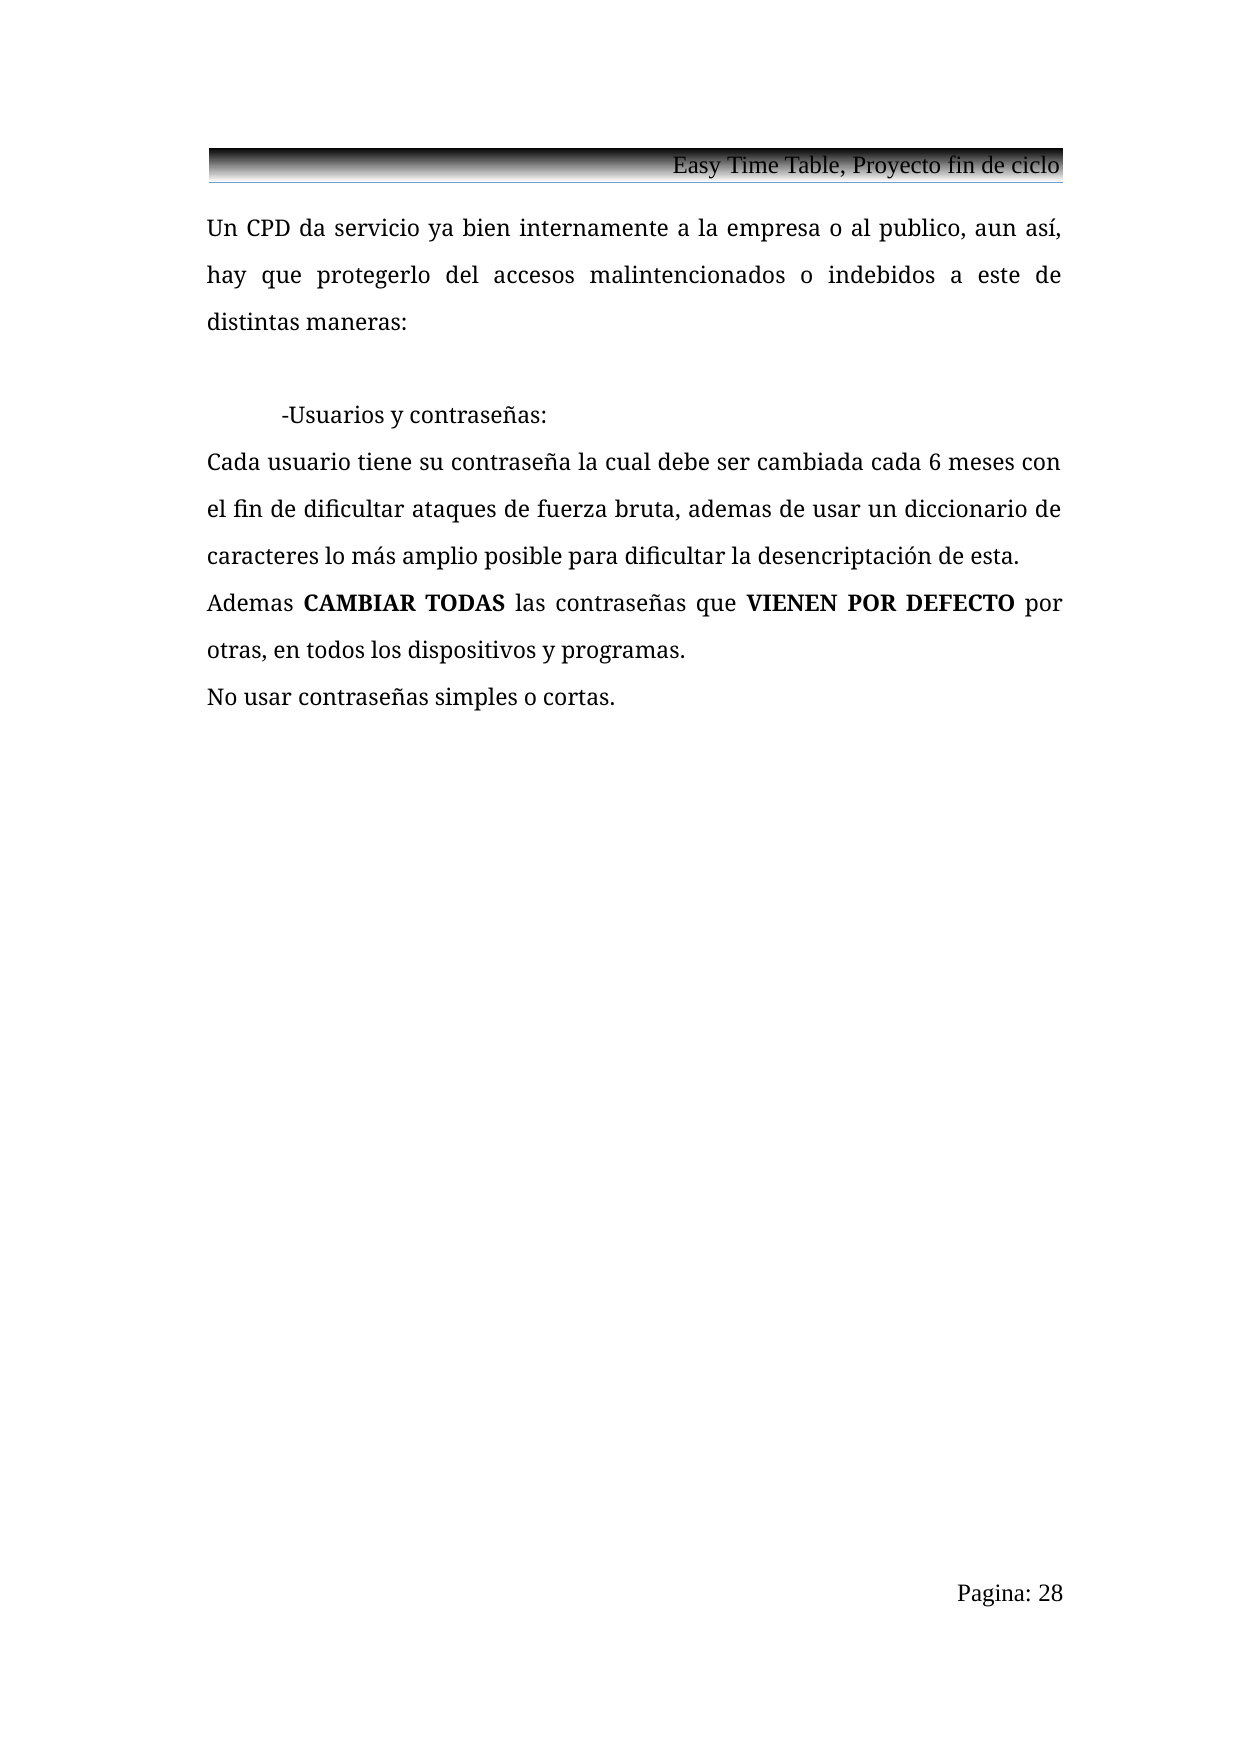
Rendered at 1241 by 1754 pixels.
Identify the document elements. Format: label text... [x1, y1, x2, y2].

text -Usuarios y contraseñas: [207, 399, 1063, 431]
text Ademas CAMBIAR TODAS las contraseñas que VIENEN POR DEFECTO por otras, en todos los dispositivos y programas. [207, 587, 1063, 665]
text No usar contraseñas simples o cortas. [207, 681, 1063, 712]
text Un CPD da servicio ya bien internamente a la empresa o al publico, aun así, hay que protegerlo del accesos malintencionados o indebidos a este de distintas maneras: [207, 212, 1063, 337]
text Cada usuario tiene su contraseña la cual debe ser cambiada cada 6 meses con el fin de dificultar ataques de fuerza bruta, ademas de usar un diccionario de caracteres lo más amplio posible para dificultar la desencriptación de esta. [207, 446, 1063, 571]
